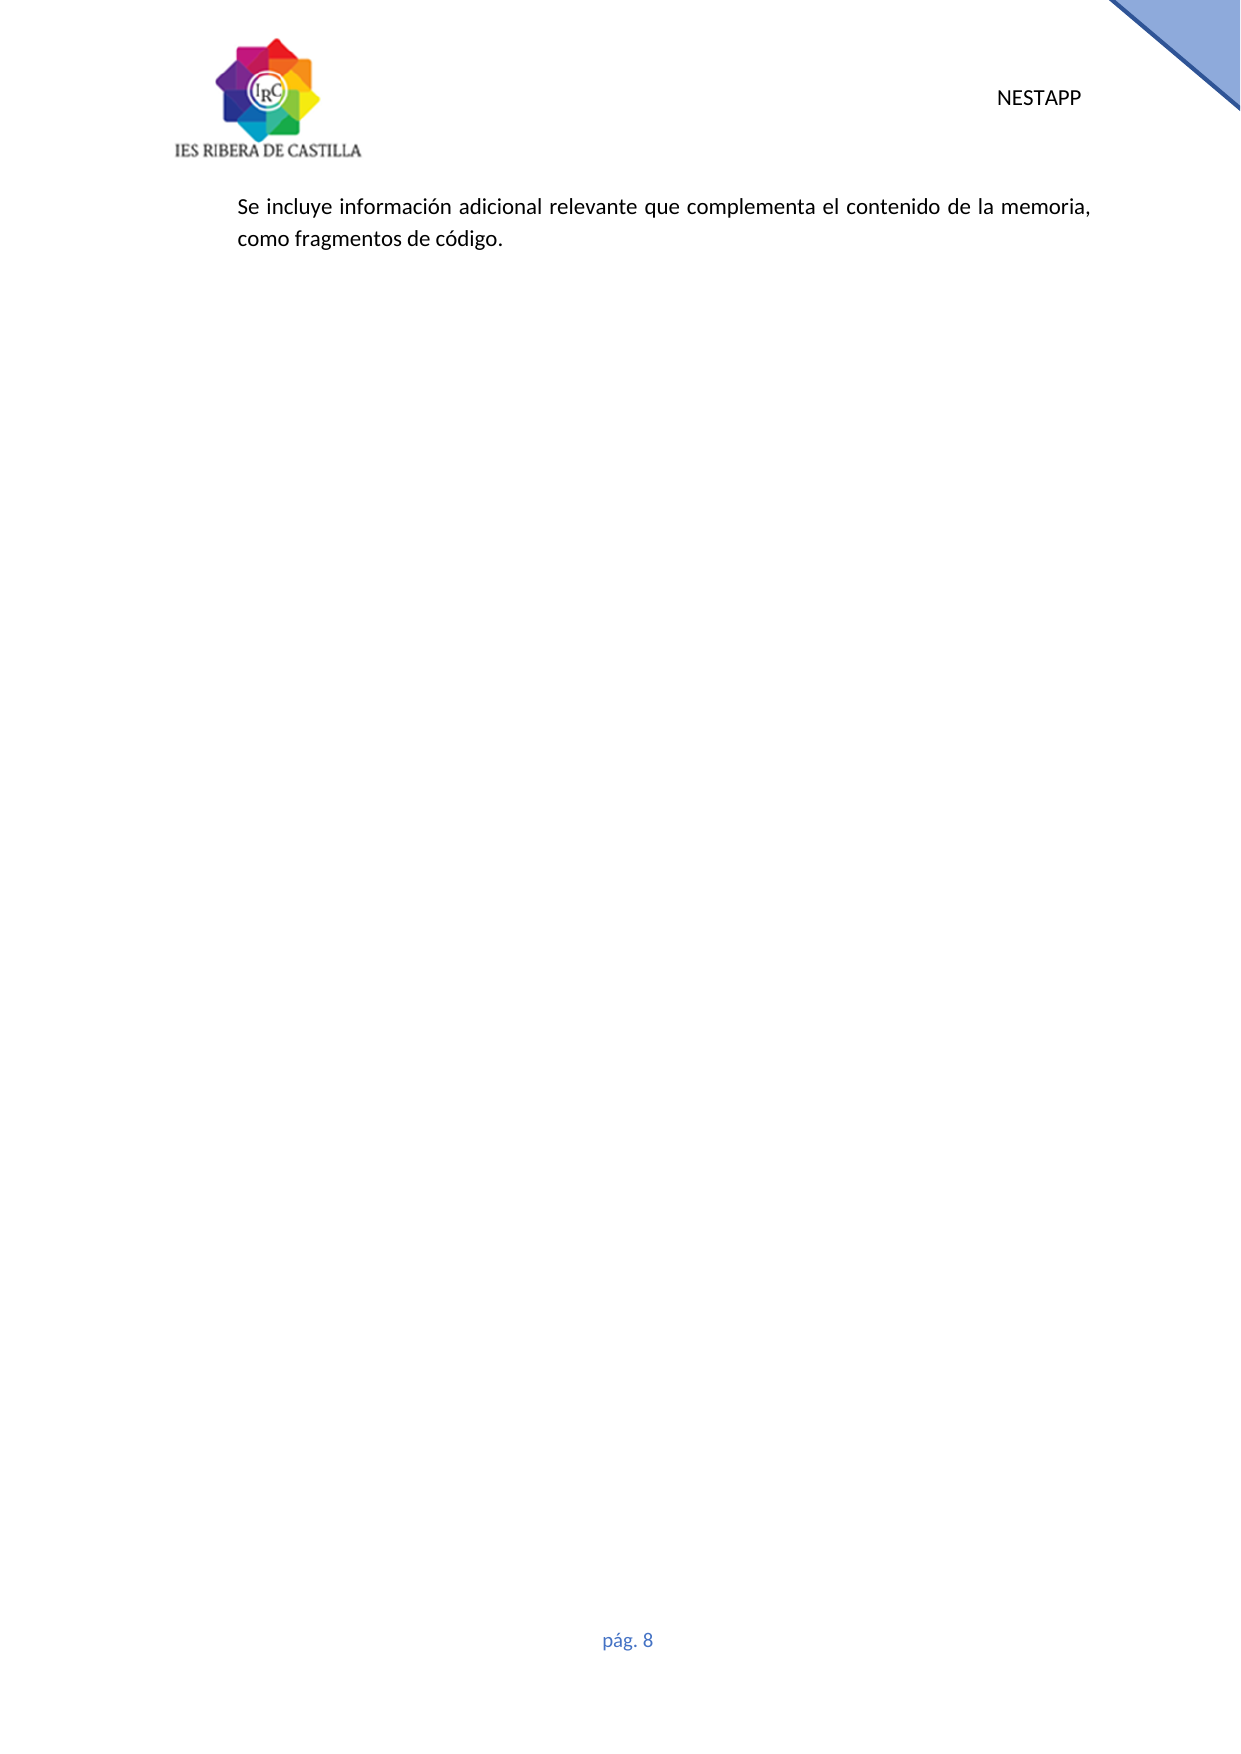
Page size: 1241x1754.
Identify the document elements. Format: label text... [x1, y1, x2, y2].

picture [173, 29, 366, 164]
list Se incluye información adicional relevante que complementa el contenido de la memoria, como fragmentos de código. [200, 192, 1093, 252]
